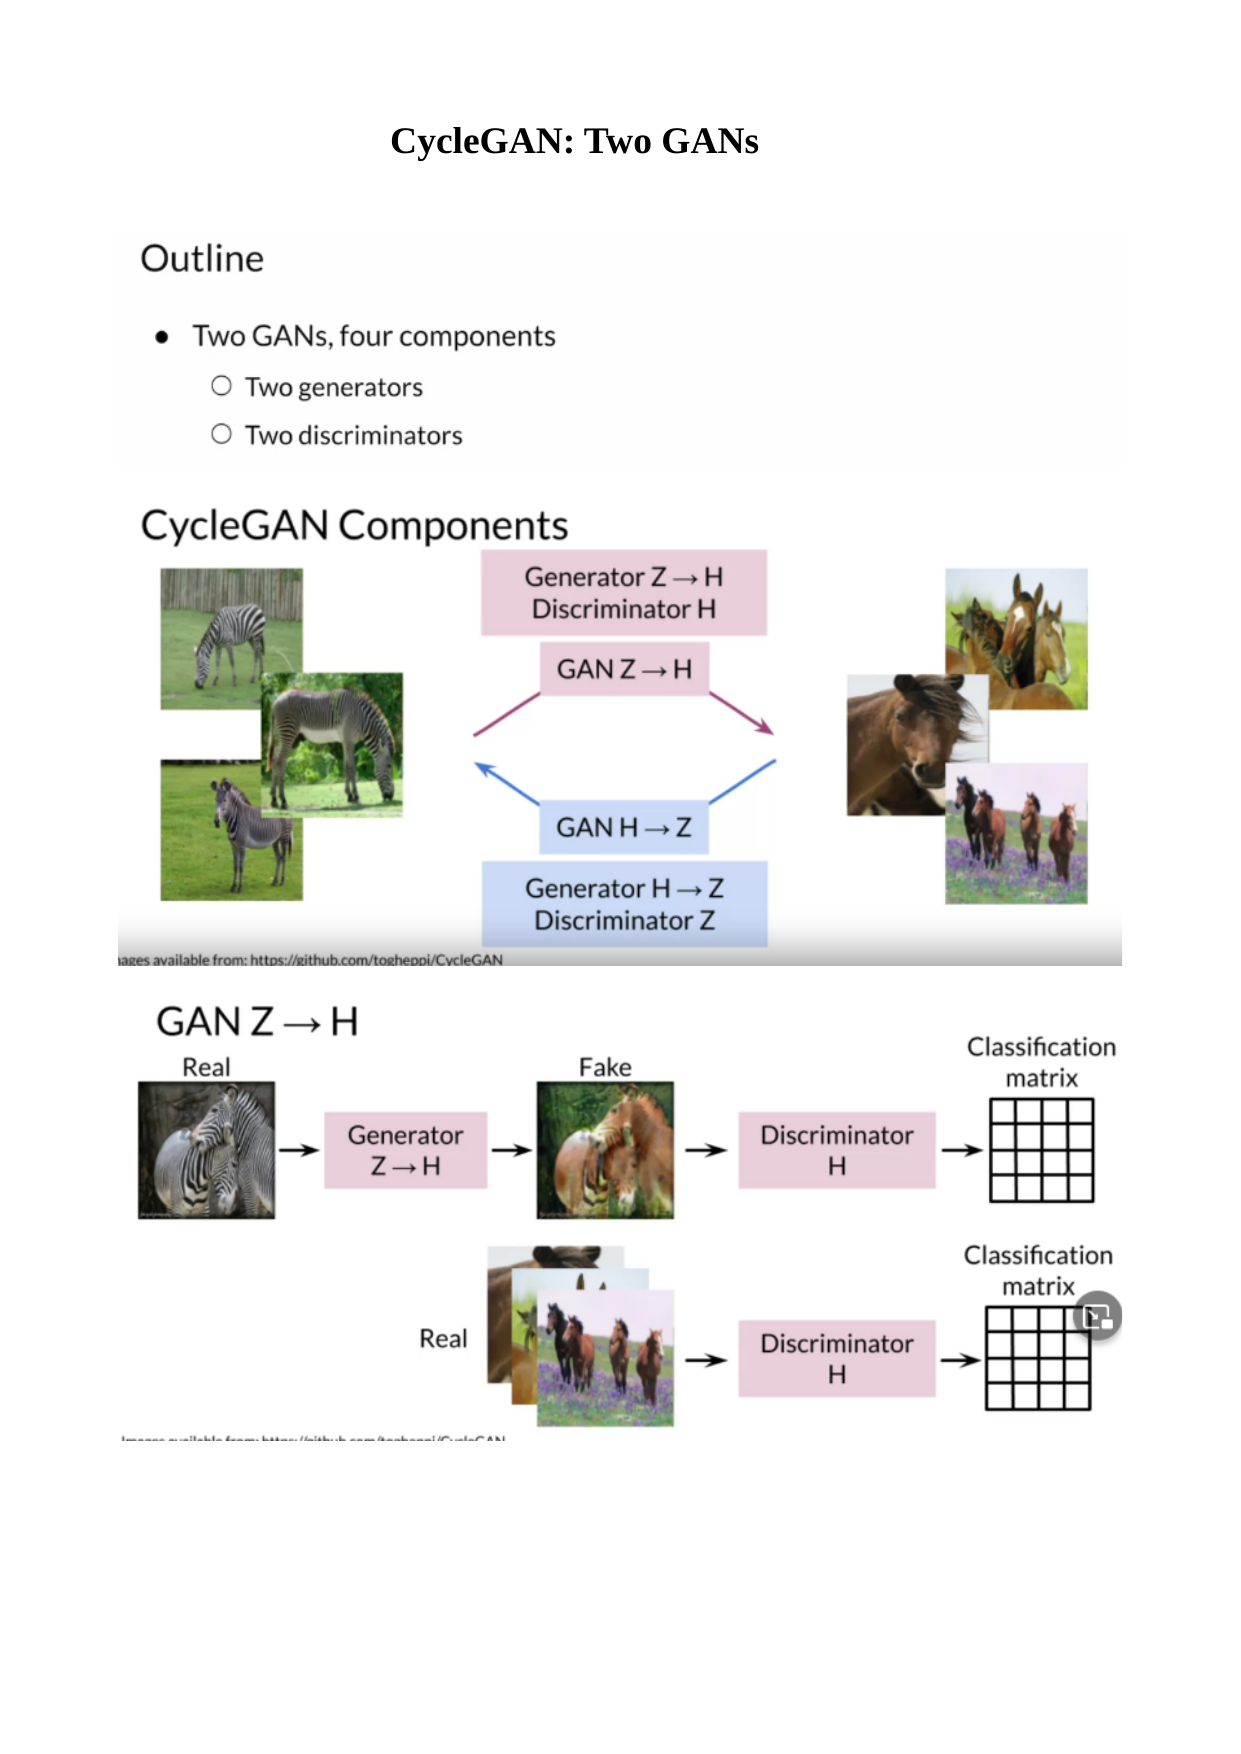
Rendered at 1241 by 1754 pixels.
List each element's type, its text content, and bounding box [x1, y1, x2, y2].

picture [118, 494, 1123, 966]
picture [118, 994, 1123, 1441]
subtitle CycleGAN: Two GANs [118, 118, 1122, 161]
picture [118, 232, 1123, 466]
